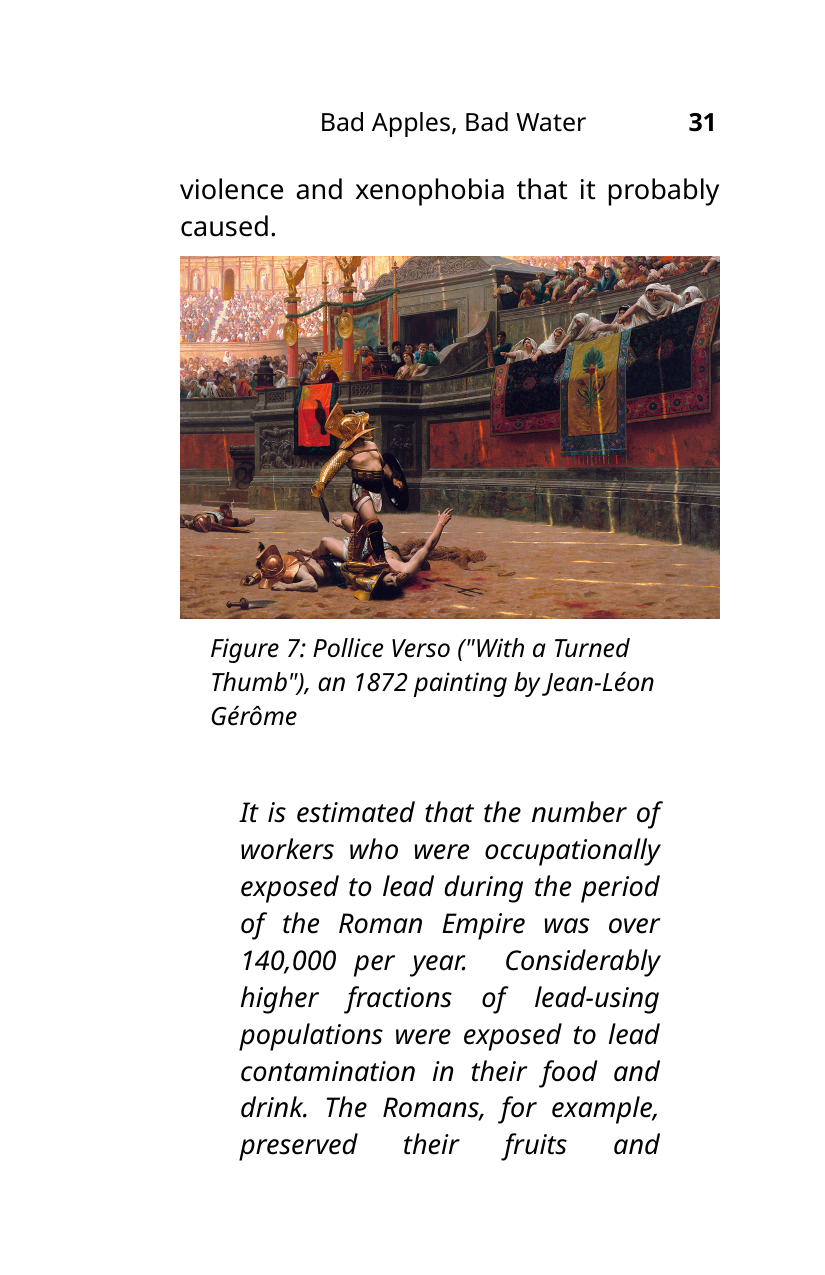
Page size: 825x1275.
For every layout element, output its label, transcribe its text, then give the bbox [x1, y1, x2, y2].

text Figure 7: Pollice Verso ("With a Turned Thumb"), an 1872 painting by Jean-Léon Gérôme [210, 619, 690, 733]
picture [180, 256, 720, 619]
text violence and xenophobia that it probably caused. [180, 171, 720, 244]
text It is estimated that the number of workers who were occupationally exposed to lead during the period of the Roman Empire was over 140,000 per year. Considerably higher fractions of lead-using populations were exposed to lead contamination in their food and drink. The Romans, for example, preserved their fruits and [240, 794, 660, 1163]
